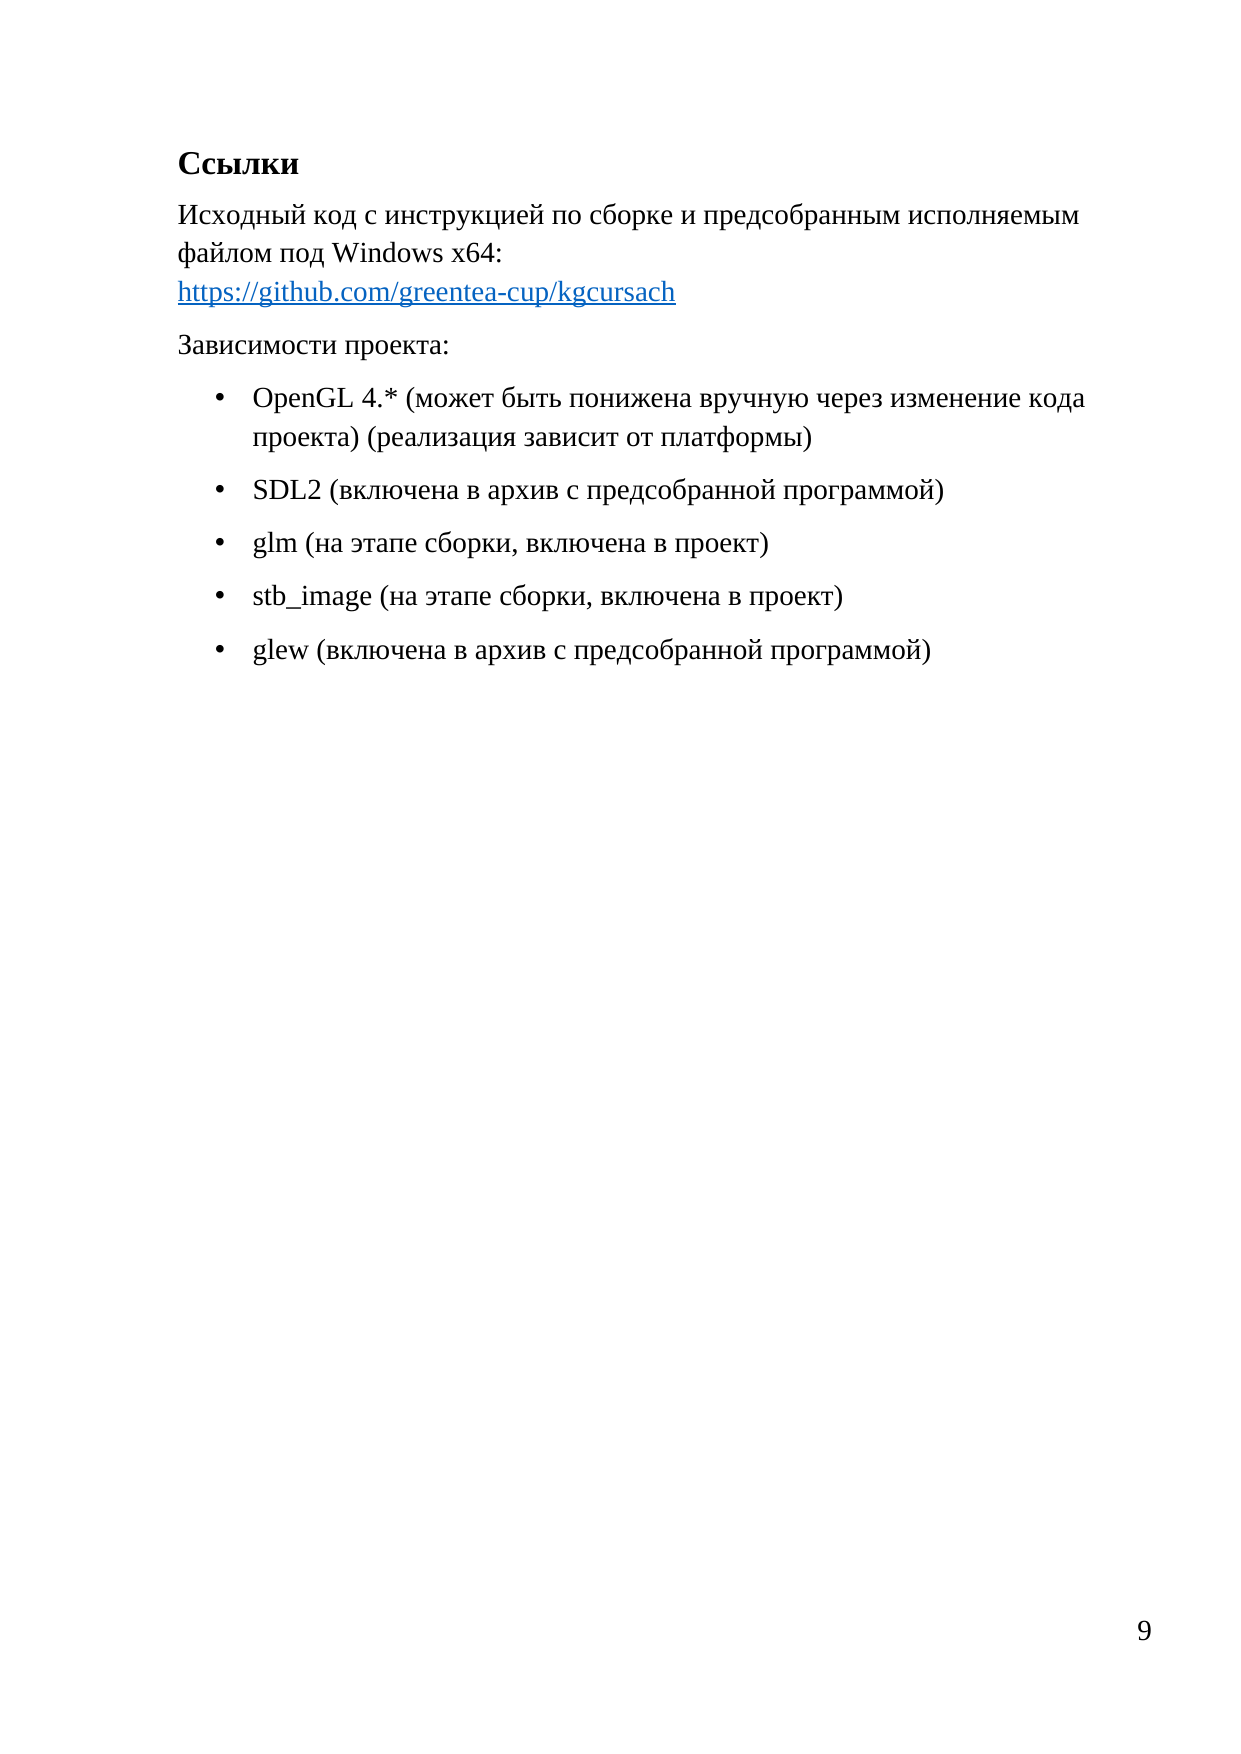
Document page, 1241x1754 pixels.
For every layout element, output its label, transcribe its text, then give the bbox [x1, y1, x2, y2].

list SDL2 (включена в архив с предсобранной программой) [215, 472, 1152, 506]
list stb_image (на этапе сборки, включена в проект) [215, 578, 1152, 612]
list glm (на этапе сборки, включена в проект) [215, 525, 1152, 559]
text Исходный код с инструкцией по сборке и предсобранным исполняемым файлом под Windows x64: https://github.com/greentea-cup/kgcursach [177, 197, 1152, 308]
subtitle Ссылки [177, 143, 1152, 181]
list OpenGL 4.* (может быть понижена вручную через изменение кода проекта) (реализация зависит от платформы) [215, 380, 1152, 452]
list glew (включена в архив с предсобранной программой) [215, 632, 1152, 665]
text Зависимости проекта: [177, 327, 1152, 361]
